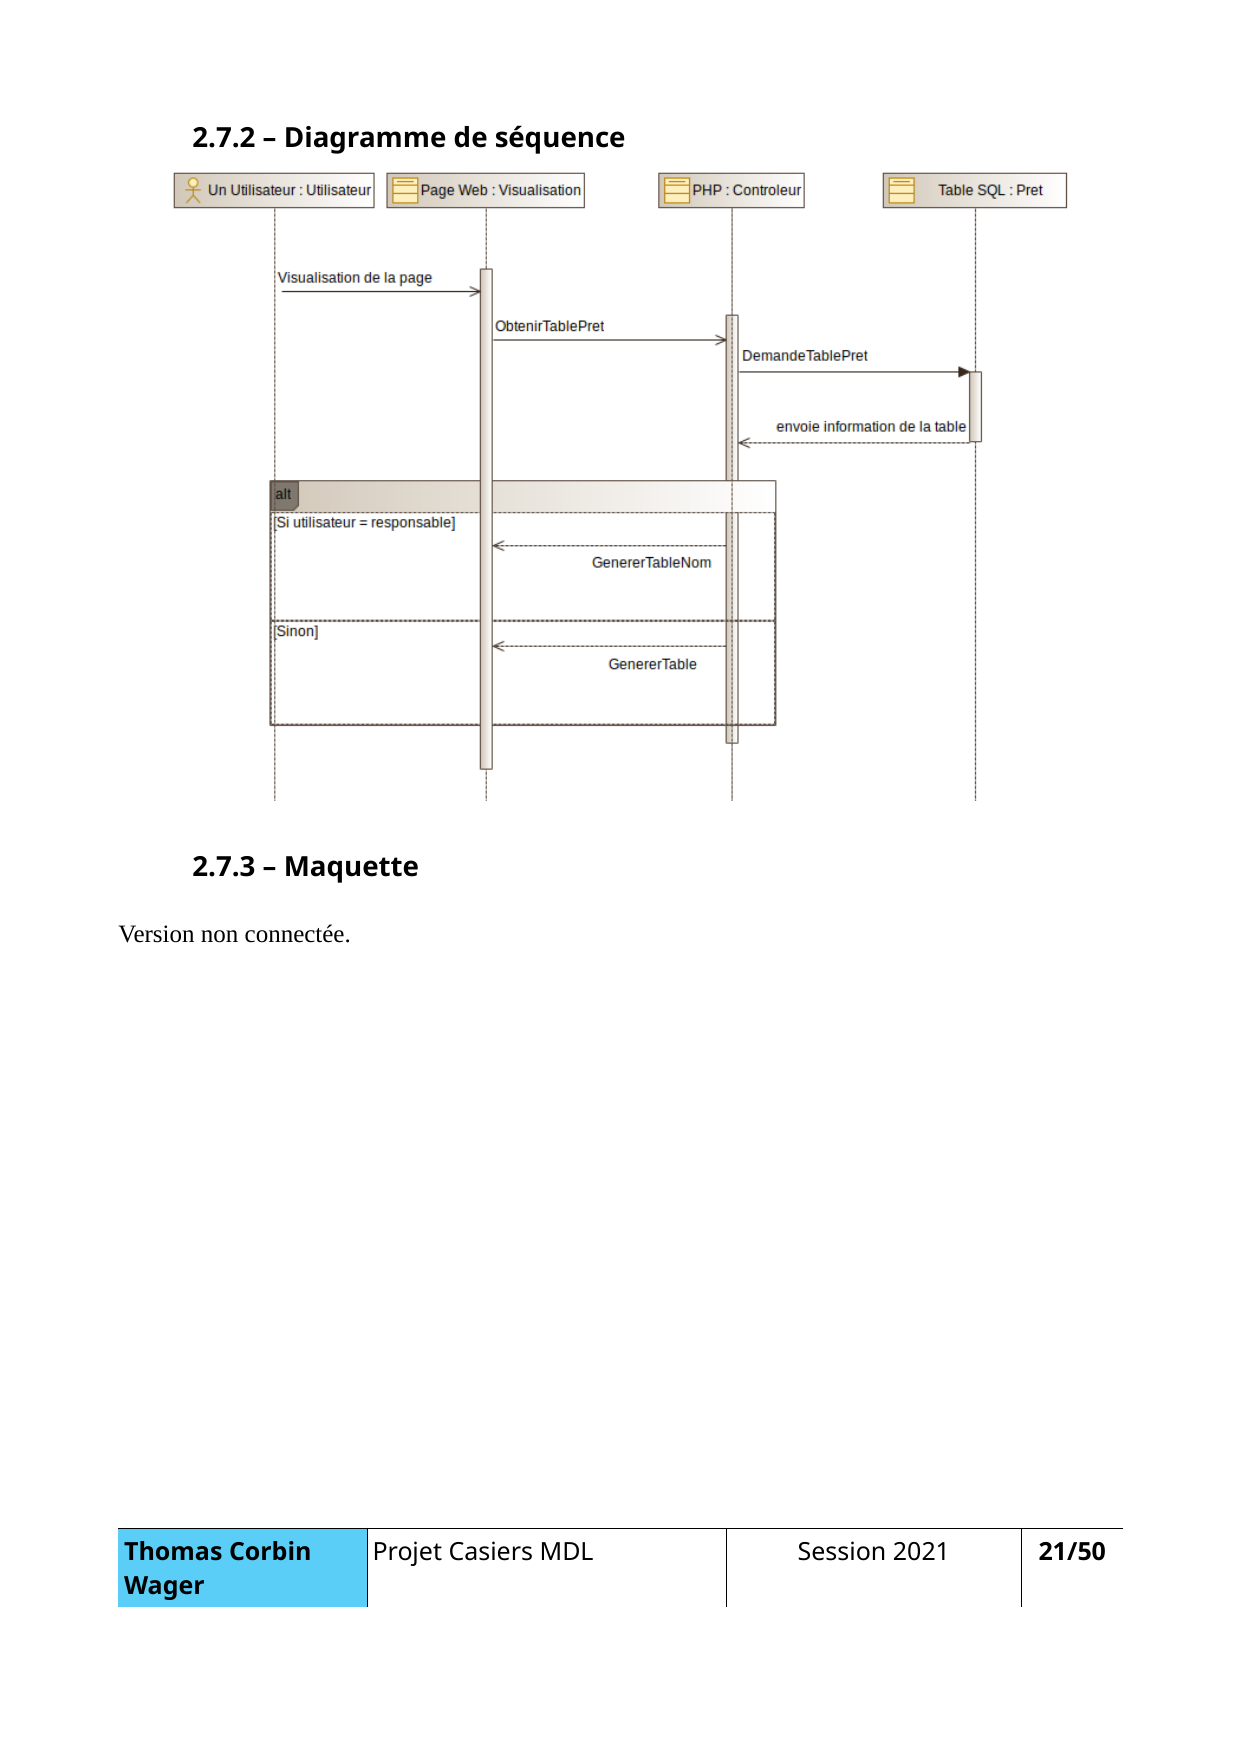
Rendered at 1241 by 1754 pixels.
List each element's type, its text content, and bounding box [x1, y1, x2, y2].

subtitle 2.7.2 – Diagramme de séquence [118, 118, 1122, 156]
subtitle 2.7.3 – Maquette [118, 846, 1122, 884]
picture [162, 162, 1079, 801]
text Version non connectée. [118, 919, 1122, 948]
